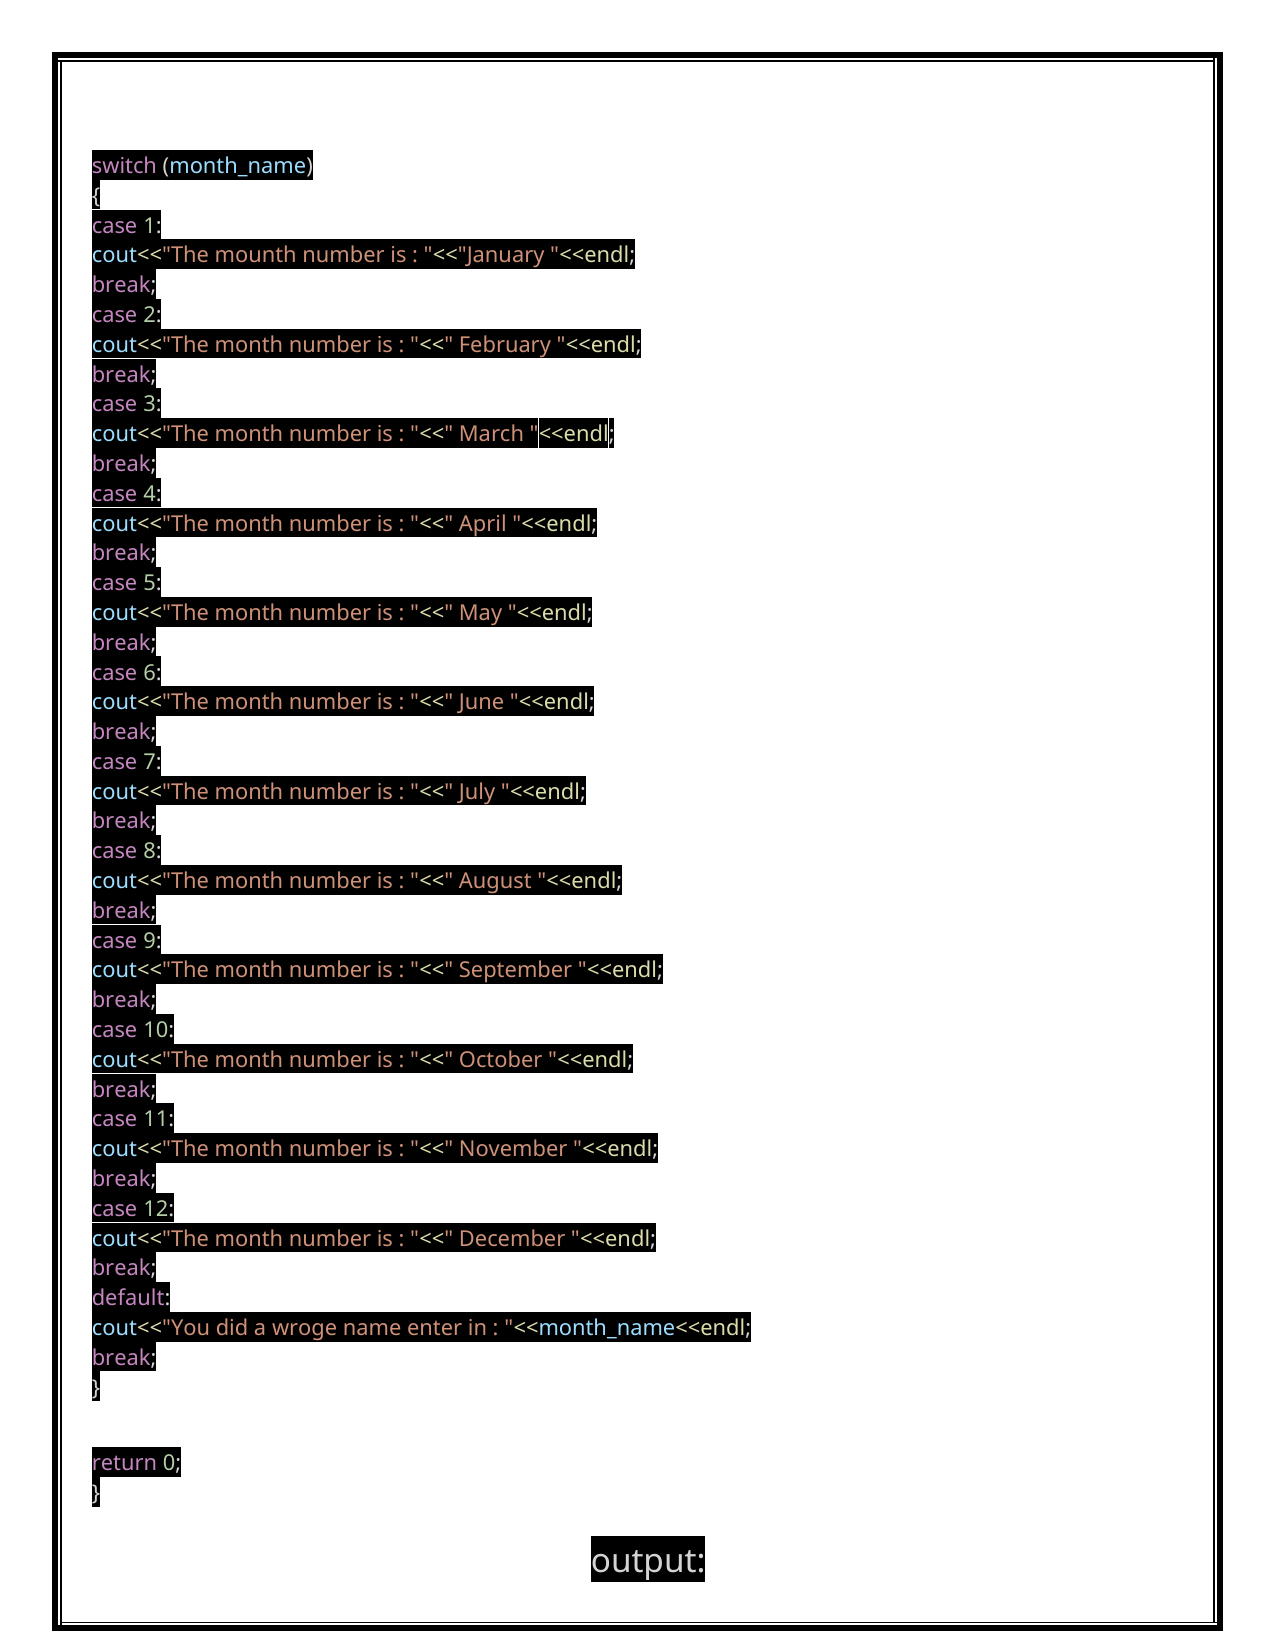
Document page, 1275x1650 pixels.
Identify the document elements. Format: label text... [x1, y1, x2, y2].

text output: [92, 1536, 1204, 1582]
text cout<<"The month number is : "<<" March "<<endl; [92, 418, 1204, 448]
text cout<<"You did a wroge name enter in : "<<month_name<<endl; [92, 1312, 1204, 1342]
text case 3: [92, 388, 1204, 418]
text break; [92, 1073, 1204, 1103]
text break; [92, 895, 1204, 924]
text break; [92, 984, 1204, 1014]
text cout<<"The month number is : "<<" November "<<endl; [92, 1133, 1204, 1163]
text case 8: [92, 835, 1204, 865]
text break; [92, 716, 1204, 746]
text cout<<"The month number is : "<<" December "<<endl; [92, 1222, 1204, 1252]
text cout<<"The month number is : "<<" April "<<endl; [92, 507, 1204, 537]
text break; [92, 448, 1204, 478]
text cout<<"The mounth number is : "<<"January "<<endl; [92, 239, 1204, 269]
text cout<<"The month number is : "<<" February "<<endl; [92, 329, 1204, 358]
text } [92, 1477, 1204, 1507]
text case 5: [92, 567, 1204, 597]
text break; [92, 1252, 1204, 1282]
text break; [92, 1342, 1204, 1371]
text cout<<"The month number is : "<<" August "<<endl; [92, 865, 1204, 895]
text break; [92, 537, 1204, 567]
text cout<<"The month number is : "<<" June "<<endl; [92, 686, 1204, 716]
text default: [92, 1282, 1204, 1312]
text case 4: [92, 478, 1204, 507]
text case 6: [92, 656, 1204, 686]
text case 7: [92, 746, 1204, 776]
text case 12: [92, 1193, 1204, 1222]
text case 1: [92, 209, 1204, 239]
text { [92, 180, 1204, 209]
text case 2: [92, 299, 1204, 329]
text case 10: [92, 1014, 1204, 1044]
text break; [92, 805, 1204, 835]
text cout<<"The month number is : "<<" September "<<endl; [92, 954, 1204, 984]
text break; [92, 269, 1204, 299]
text cout<<"The month number is : "<<" October "<<endl; [92, 1044, 1204, 1073]
text cout<<"The month number is : "<<" May "<<endl; [92, 597, 1204, 627]
text return 0; [92, 1447, 1204, 1477]
text break; [92, 358, 1204, 388]
text break; [92, 1163, 1204, 1193]
text case 9: [92, 924, 1204, 954]
text switch (month_name) [92, 150, 1204, 180]
text break; [92, 627, 1204, 656]
text } [92, 1371, 1204, 1401]
text cout<<"The month number is : "<<" July "<<endl; [92, 776, 1204, 805]
text case 11: [92, 1103, 1204, 1133]
